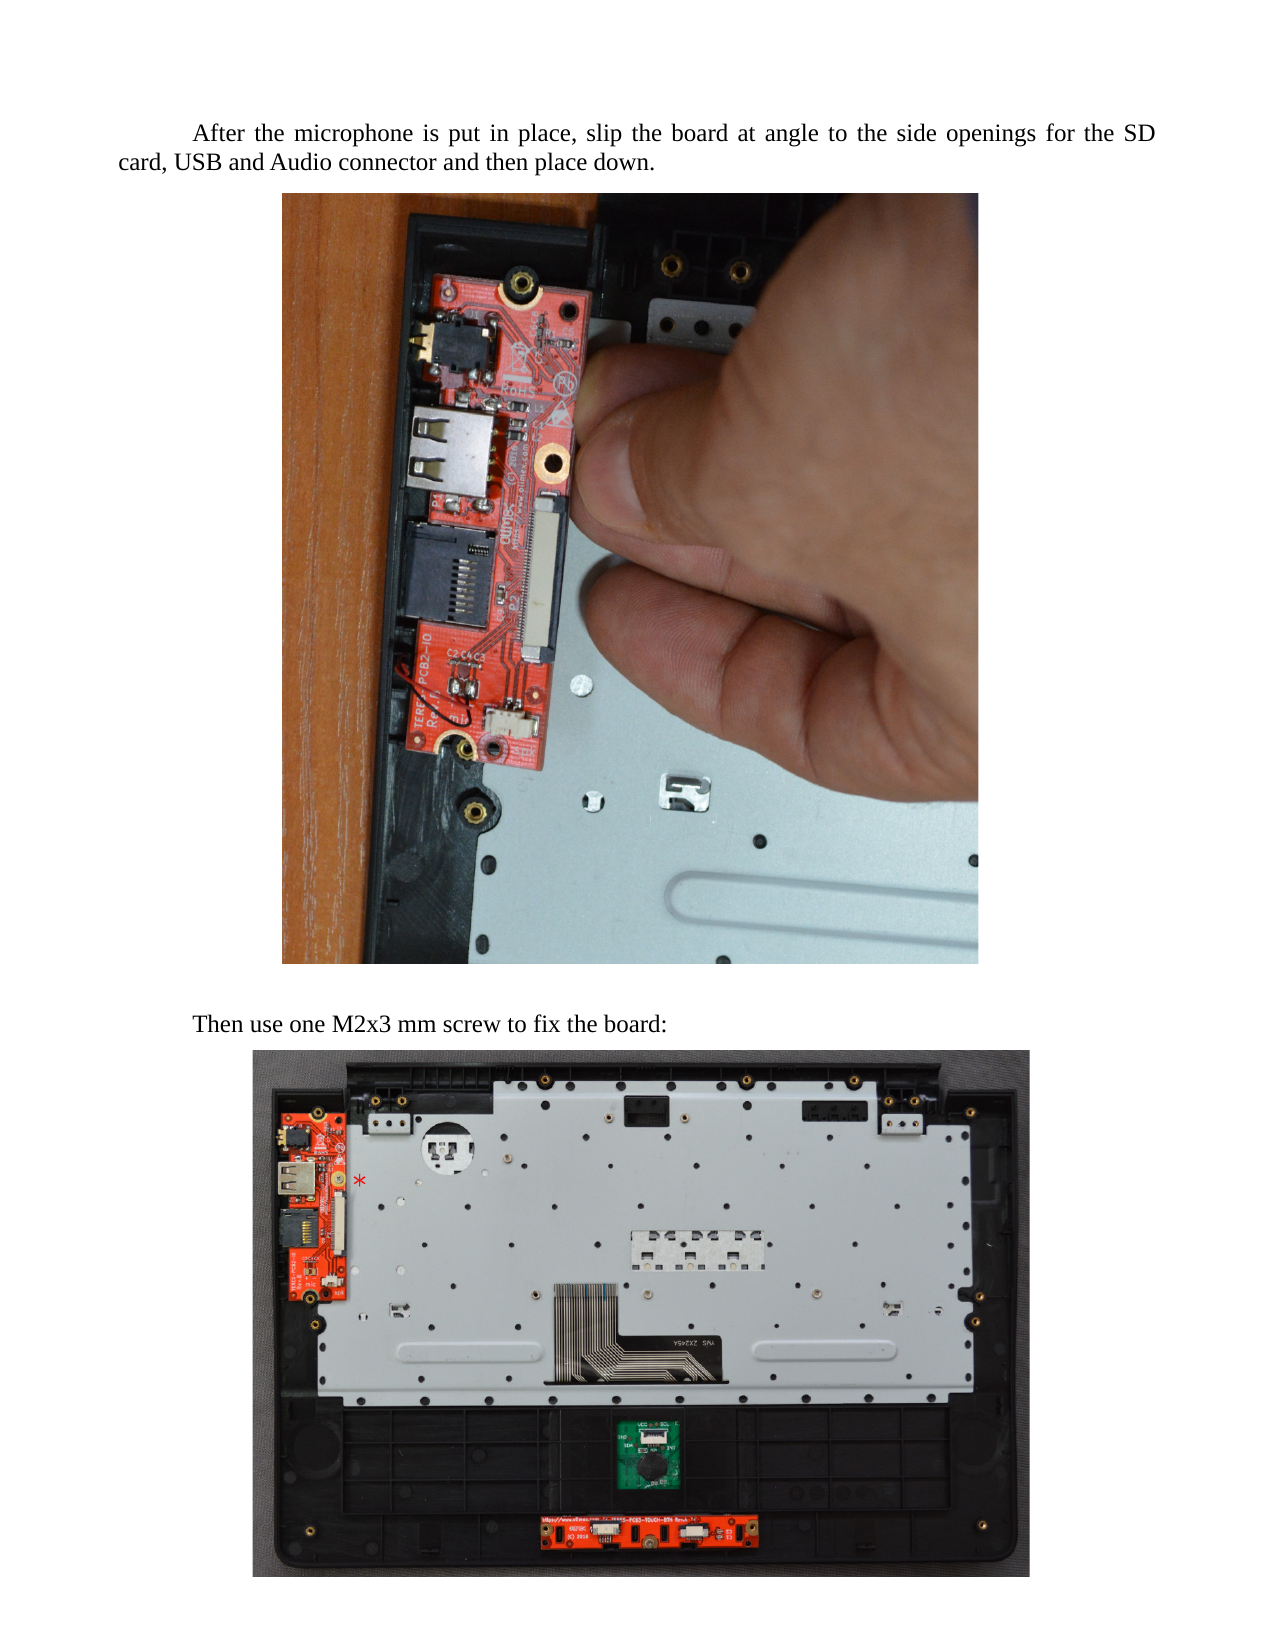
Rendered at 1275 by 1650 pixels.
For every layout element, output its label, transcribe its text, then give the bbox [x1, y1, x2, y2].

text After the microphone is put in place, slip the board at angle to the side openings for the SD card, USB and Audio connector and then place down. [118, 118, 1157, 176]
picture [282, 193, 979, 964]
picture [252, 1050, 1030, 1577]
text Then use one M2x3 mm screw to fix the board: [118, 1009, 1157, 1038]
